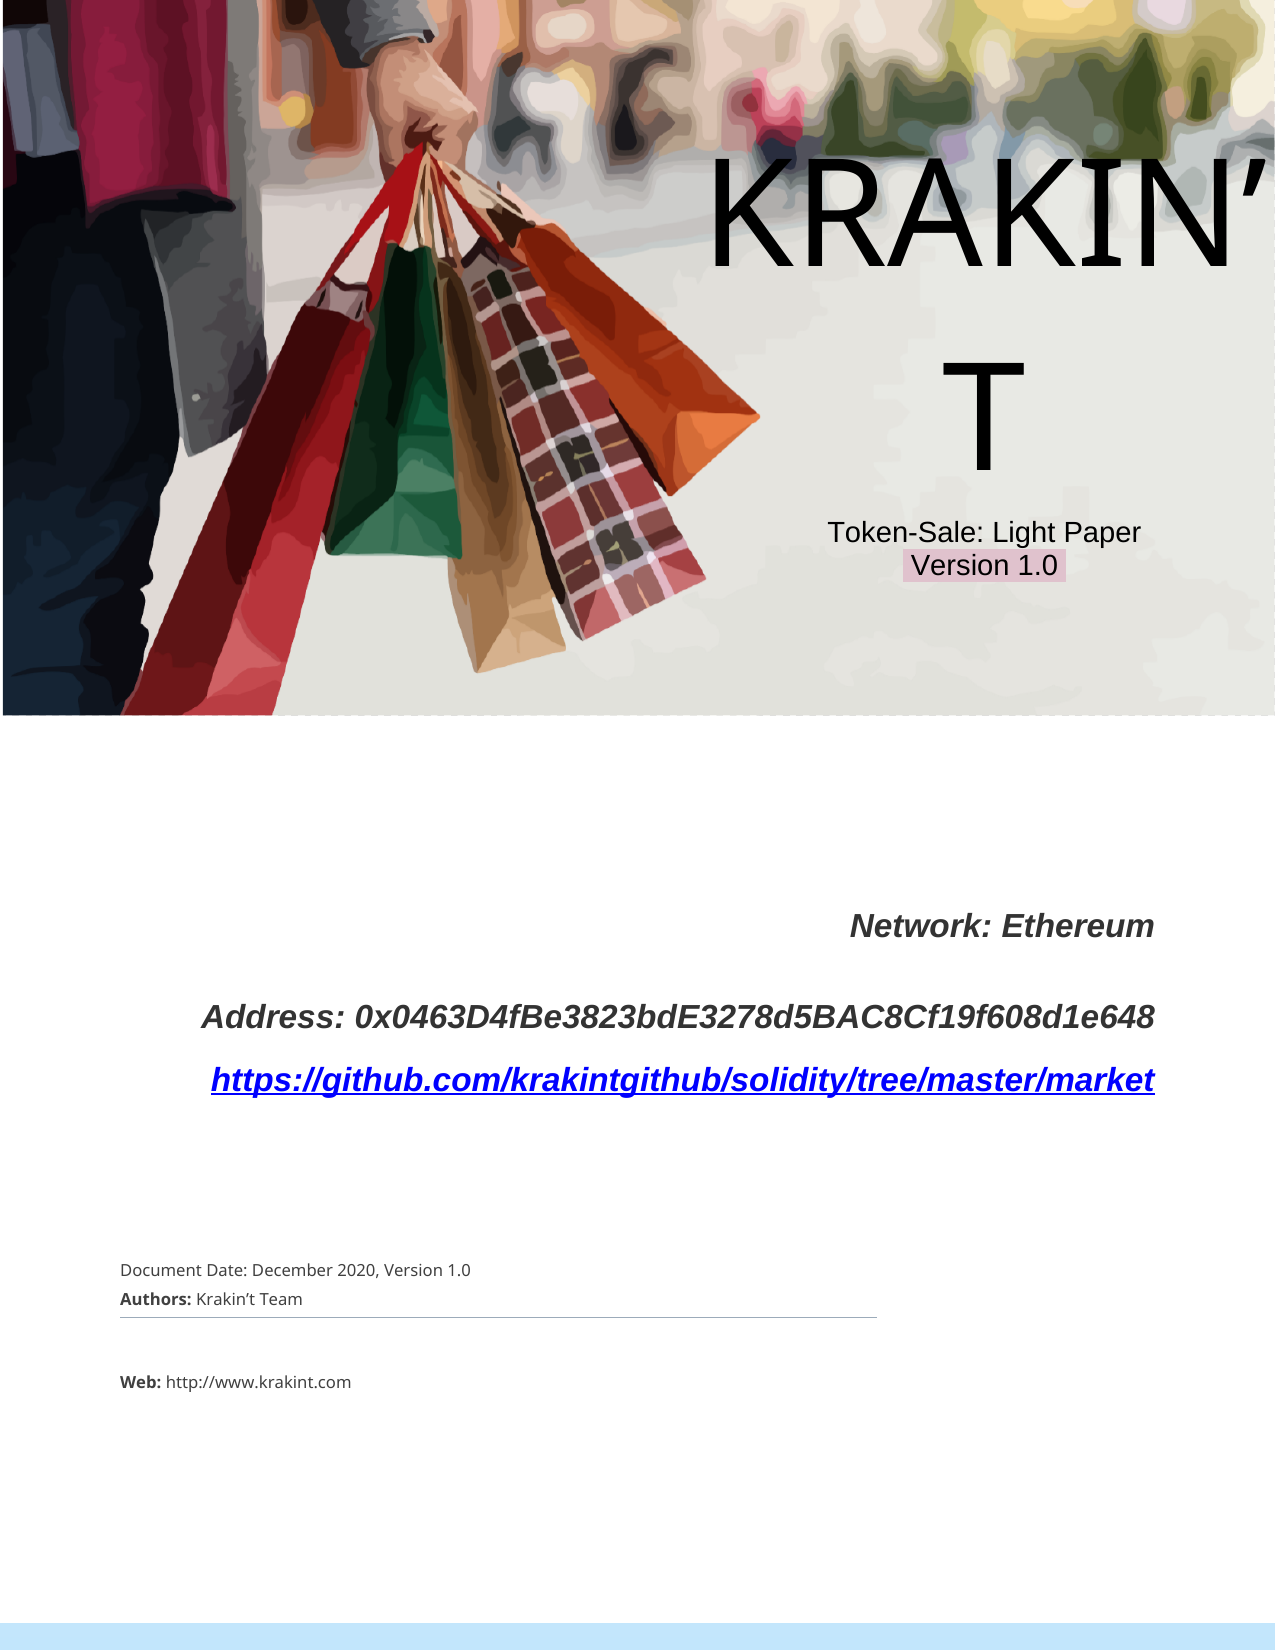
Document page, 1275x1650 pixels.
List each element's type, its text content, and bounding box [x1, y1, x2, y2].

picture [0, 1623, 1275, 1650]
subtitle Address: 0x0463D4fBe3823bdE3278d5BAC8Cf19f608d1e648 [120, 997, 1155, 1036]
picture [2, 0, 1275, 716]
text Document Date: December 2020, Version 1.0 [120, 1258, 1155, 1281]
subtitle Network: Ethereum [120, 906, 1155, 944]
text Authors: Krakin’t Team [120, 1288, 1155, 1310]
text https://github.com/krakintgithub/solidity/tree/master/market [120, 1060, 1155, 1098]
text Web: http://www.krakint.com [120, 1371, 1155, 1394]
